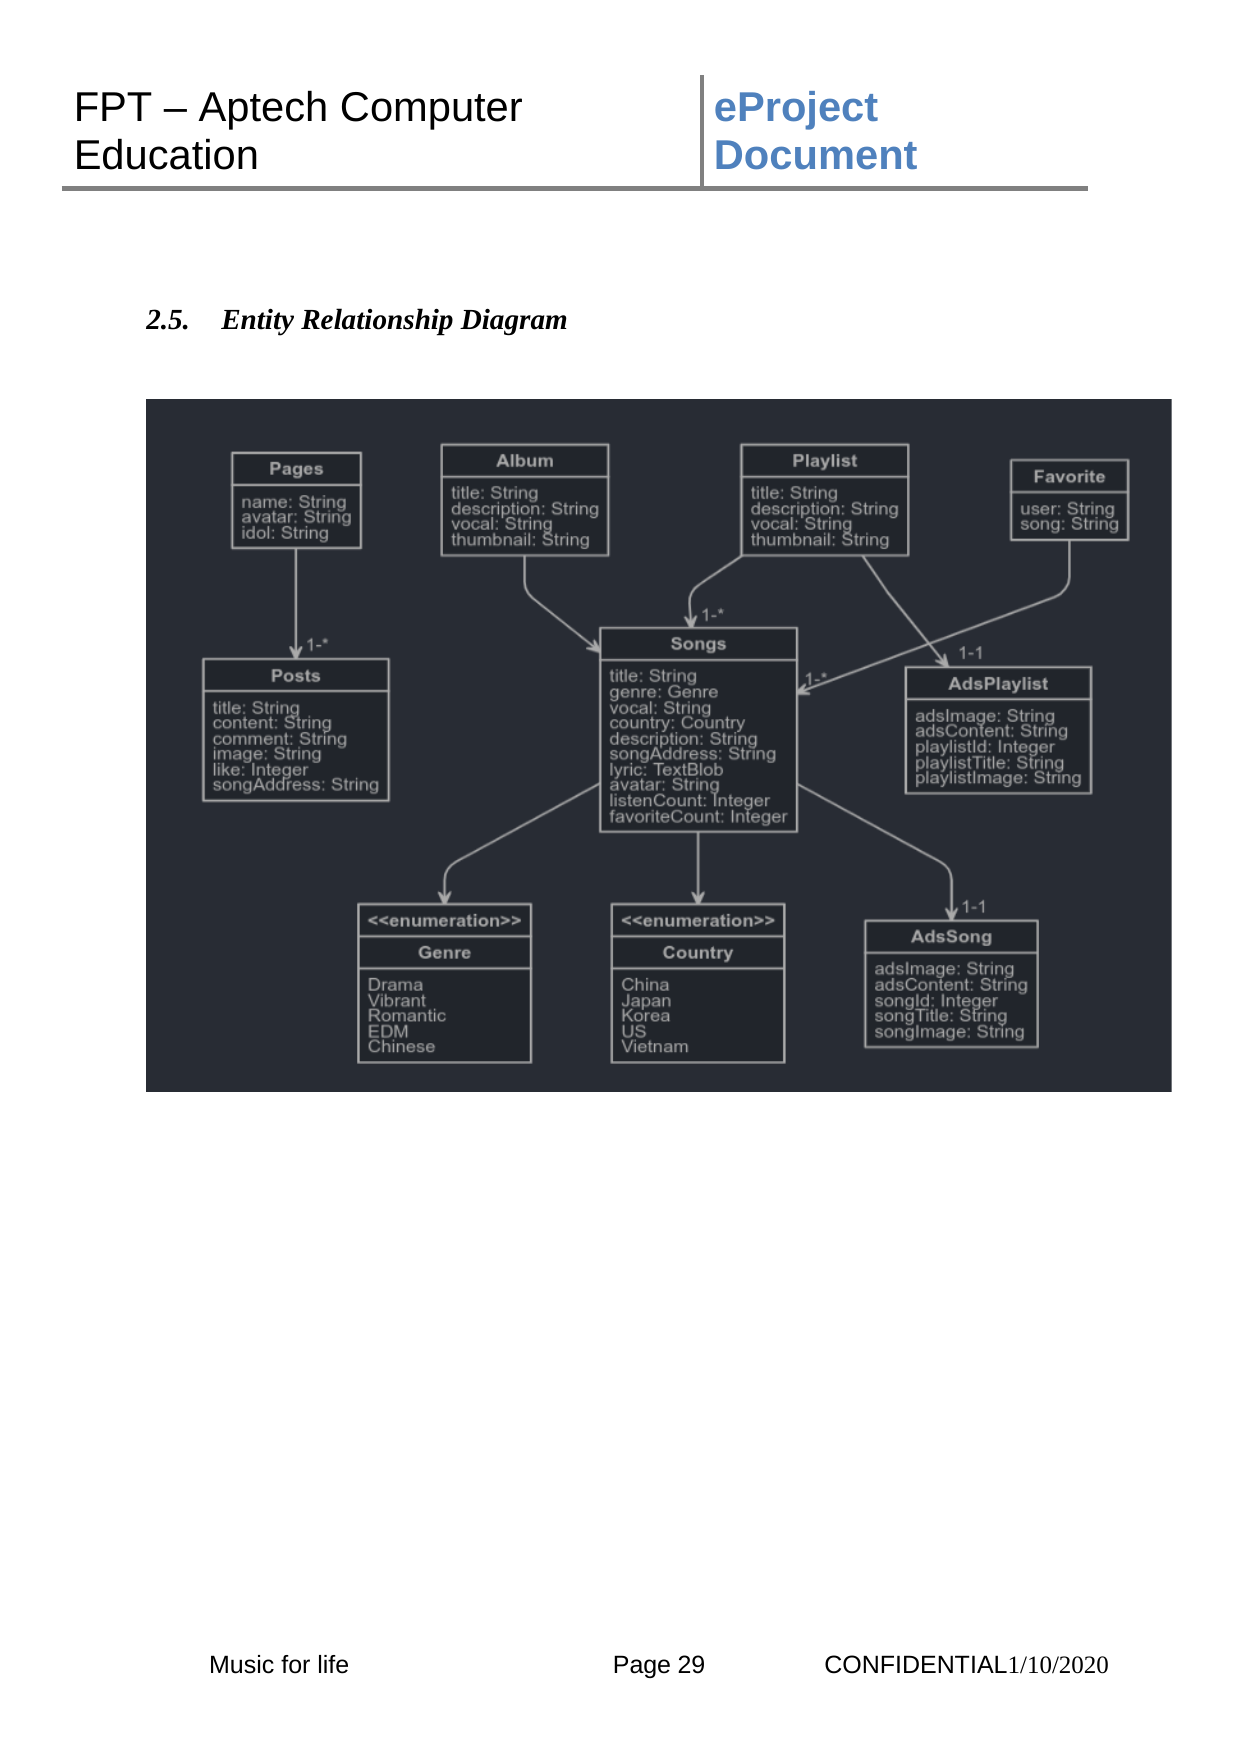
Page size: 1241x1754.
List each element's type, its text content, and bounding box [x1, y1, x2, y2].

picture [146, 399, 1172, 1092]
subtitle Entity Relationship Diagram [146, 302, 1172, 335]
